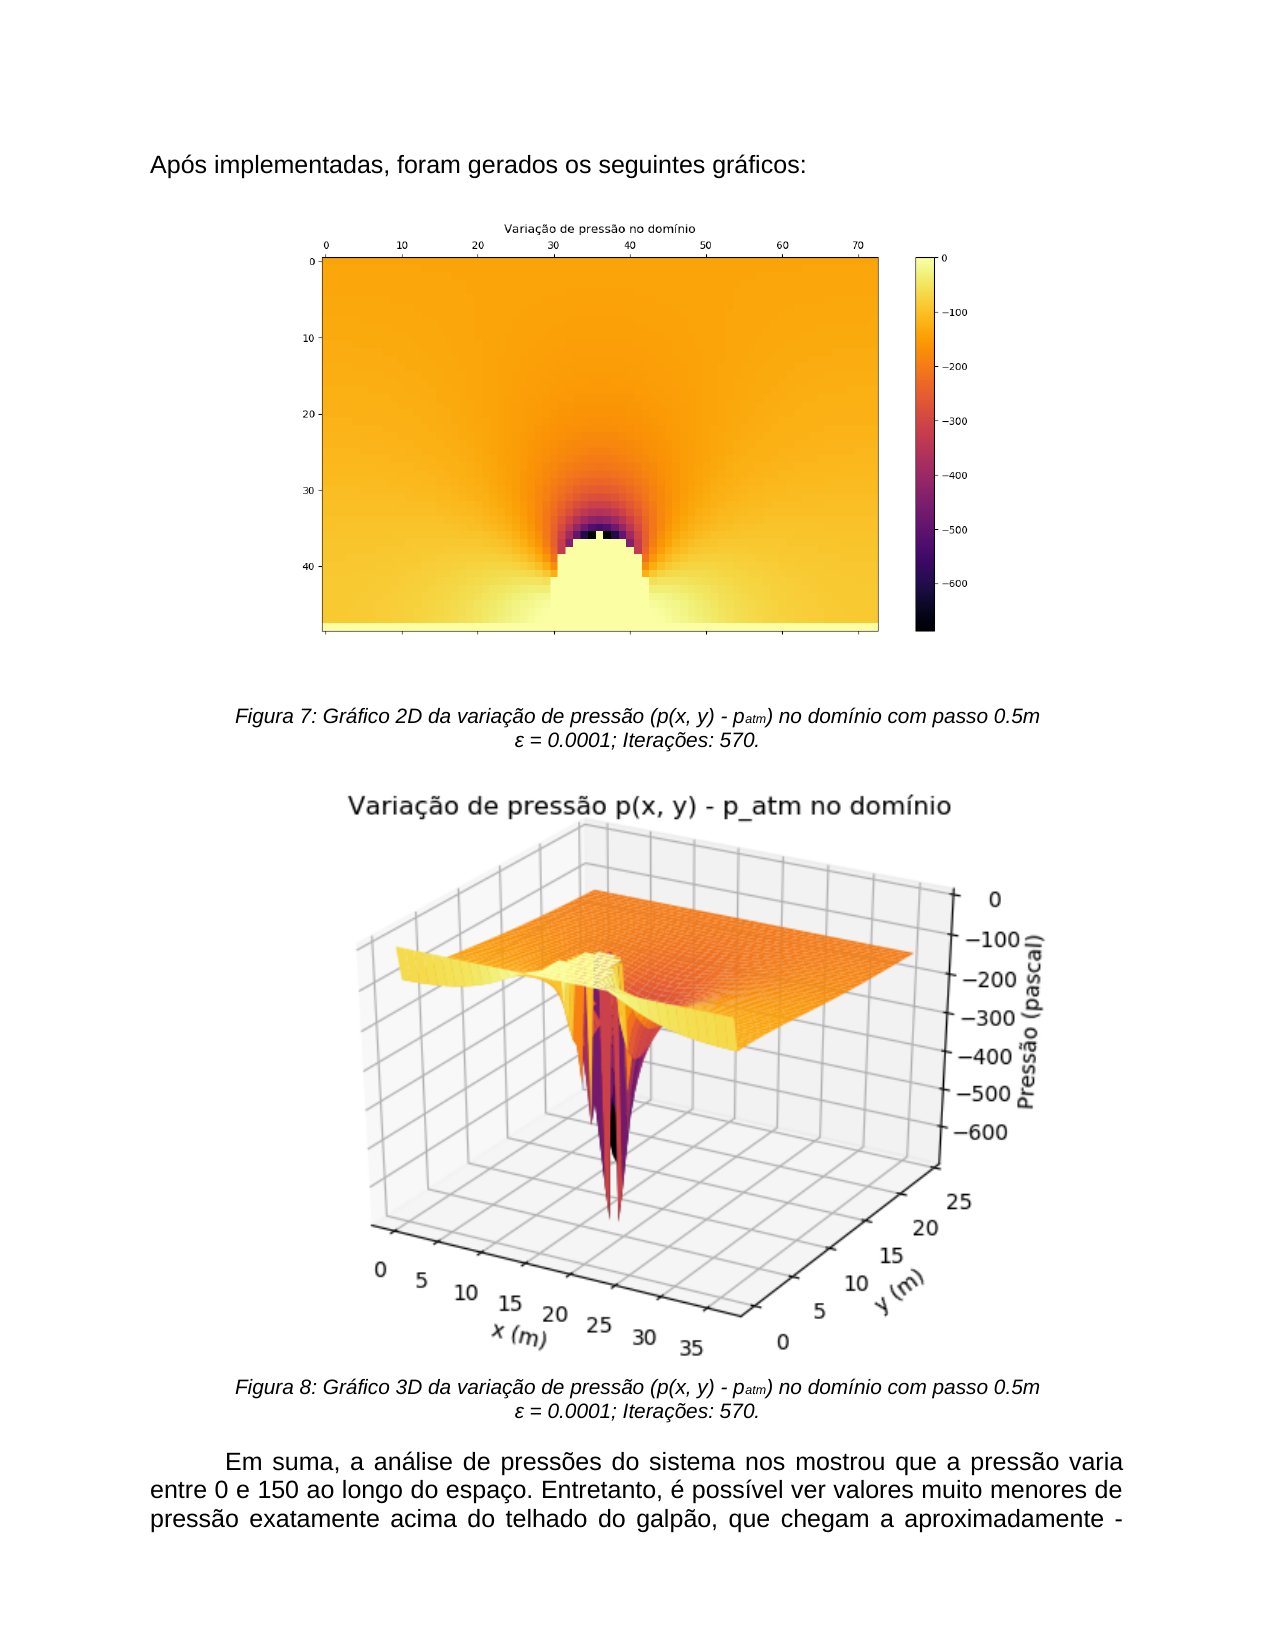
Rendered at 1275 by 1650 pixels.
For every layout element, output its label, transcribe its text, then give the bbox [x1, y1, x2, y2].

text Figura 7: Gráfico 2D da variação de pressão (p(x, y) - patm) no domínio com passo 0.5m [150, 684, 1125, 728]
text ε = 0.0001; Iterações: 570. [150, 728, 1125, 752]
picture [150, 776, 1125, 1375]
picture [150, 199, 1125, 684]
text Após implementadas, foram gerados os seguintes gráficos: [150, 150, 1125, 179]
text ε = 0.0001; Iterações: 570. [150, 1398, 1125, 1422]
text Em suma, a análise de pressões do sistema nos mostrou que a pressão varia entre 0 e 150 ao longo do espaço. Entretanto, é possível ver valores muito menores de pressão exatamente acima do telhado do galpão, que chegam a aproximadamente [150, 1446, 1125, 1533]
text Figura 8: Gráfico 3D da variação de pressão (p(x, y) - patm) no domínio com passo 0.5m [150, 1375, 1125, 1398]
